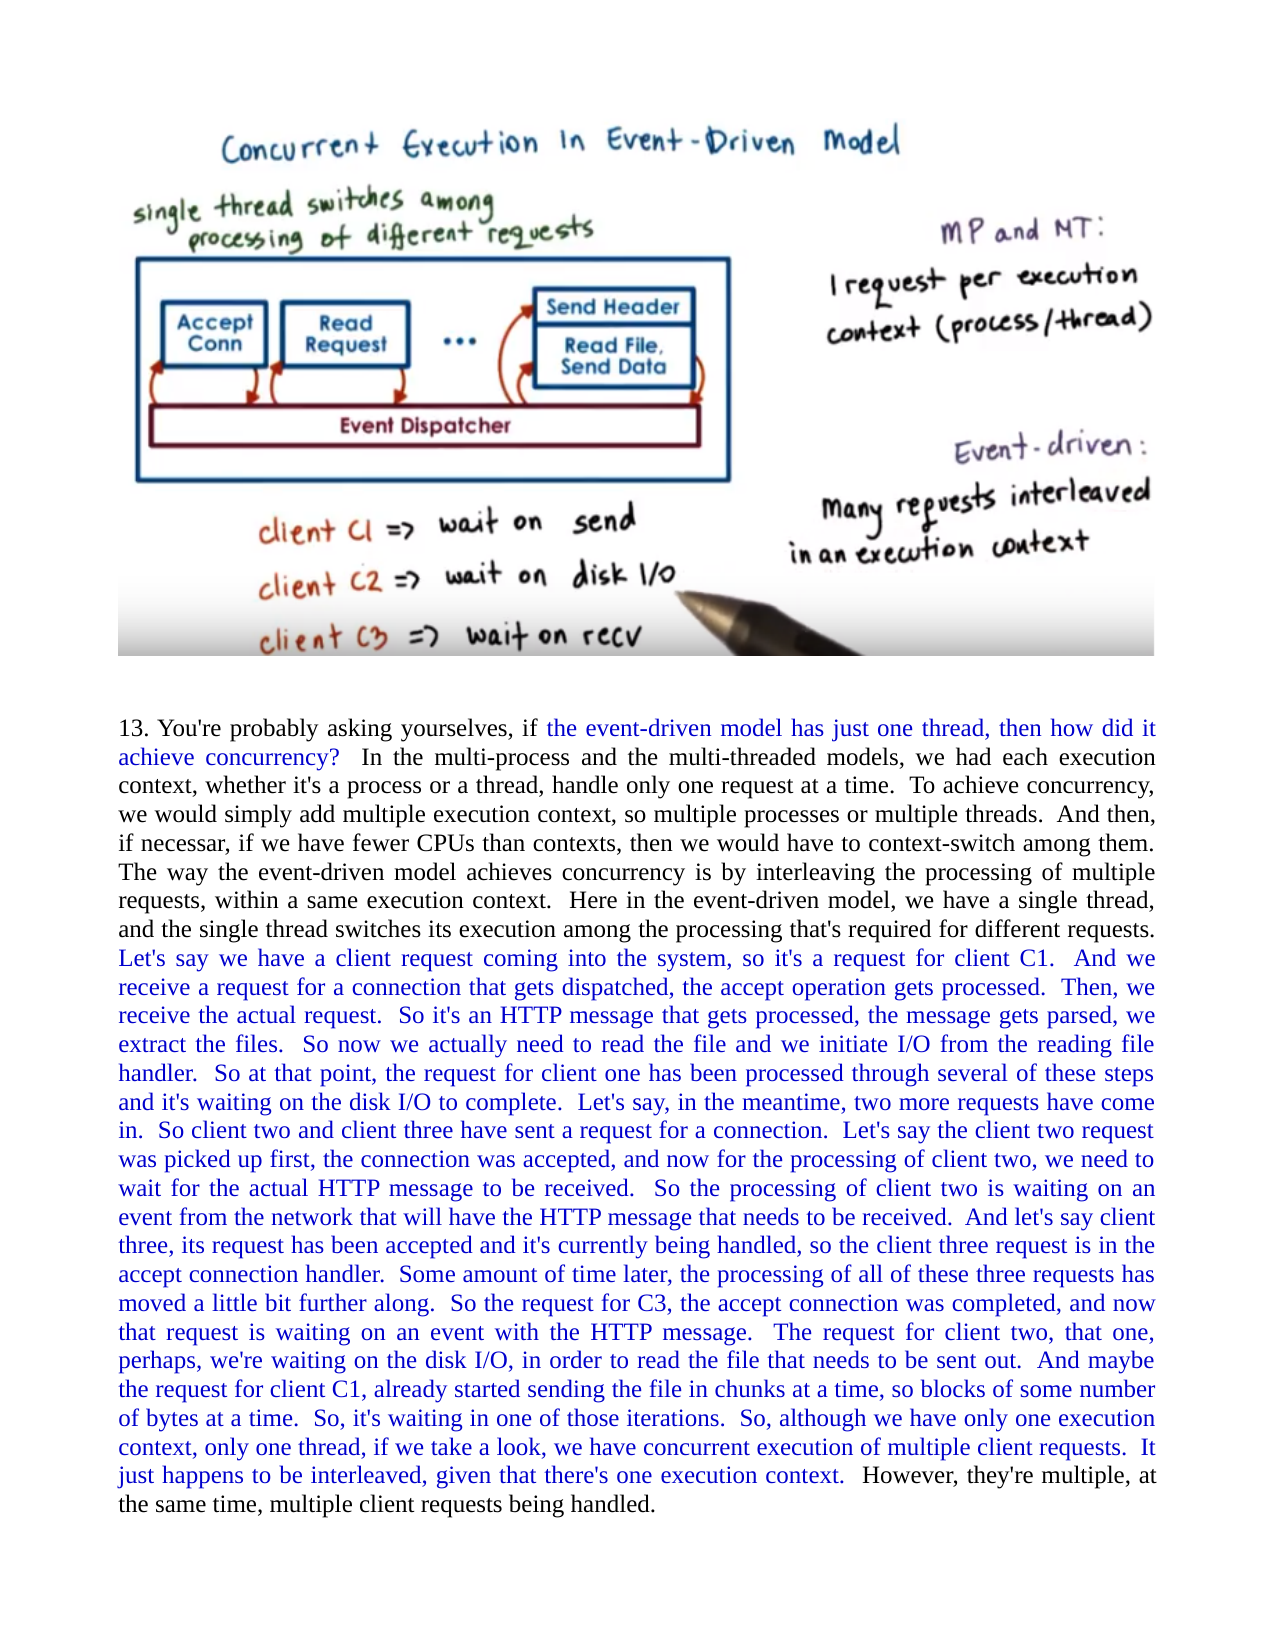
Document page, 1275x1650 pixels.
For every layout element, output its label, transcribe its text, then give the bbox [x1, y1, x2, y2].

text 13. You're probably asking yourselves, if the event-driven model has just one thread, then how did it achieve concurrency? In the multi-process and the multi-threaded models, we had each execution context, whether it's a process or a thread, handle only one request at a time. To achieve concurrency, we would simply add multiple execution context, so multiple processes or multiple threads. And then, if necessar, if we have fewer CPUs than contexts, then we would have to context-switch among them. The way the event-driven model achieves concurrency is by interleaving the processing of multiple requests, within a same execution context. Here in the event-driven model, we have a single thread, and the single thread switches its execution among the processing that's required for different requests. Let's say we have a client request coming into the system, so it's a request for client C1. And we receive a request for a connection that gets dispatched, the accept operation gets processed. Then, we receive the actual request. So it's an HTTP message that gets processed, the message gets parsed, we extract the files. So now we actually need to read the file and we initiate I/O from the reading file handler. So at that point, the request for client one has been processed through several of these steps and it's waiting on the disk I/O to complete. Let's say, in the meantime, two more requests have come in. So client two and client three have sent a request for a connection. Let's say the client two request was picked up first, the connection was accepted, and now for the processing of client two, we need to wait for the actual HTTP message to be received. So the processing of client two is waiting on an event from the network that will have the HTTP message that needs to be received. And let's say client three, its request has been accepted and it's currently being handled, so the client three request is in the accept connection handler. Some amount of time later, the processing of all of these three requests has moved a little bit further along. So the request for C3, the accept connection was completed, and now that request is waiting on an event with the HTTP message. The request for client two, that one, perhaps, we're waiting on the disk I/O, in order to read the file that needs to be sent out. And maybe the request for client C1, already started sending the file in chunks at a time, so blocks of some number of bytes at a time. So, it's waiting in one of those iterations. So, although we have only one execution context, only one thread, if we take a look, we have concurrent execution of multiple client requests. It just happens to be interleaved, given that there's one execution context. However, they're multiple, at the same time, multiple client requests being handled. [118, 713, 1157, 1518]
picture [118, 118, 1157, 656]
